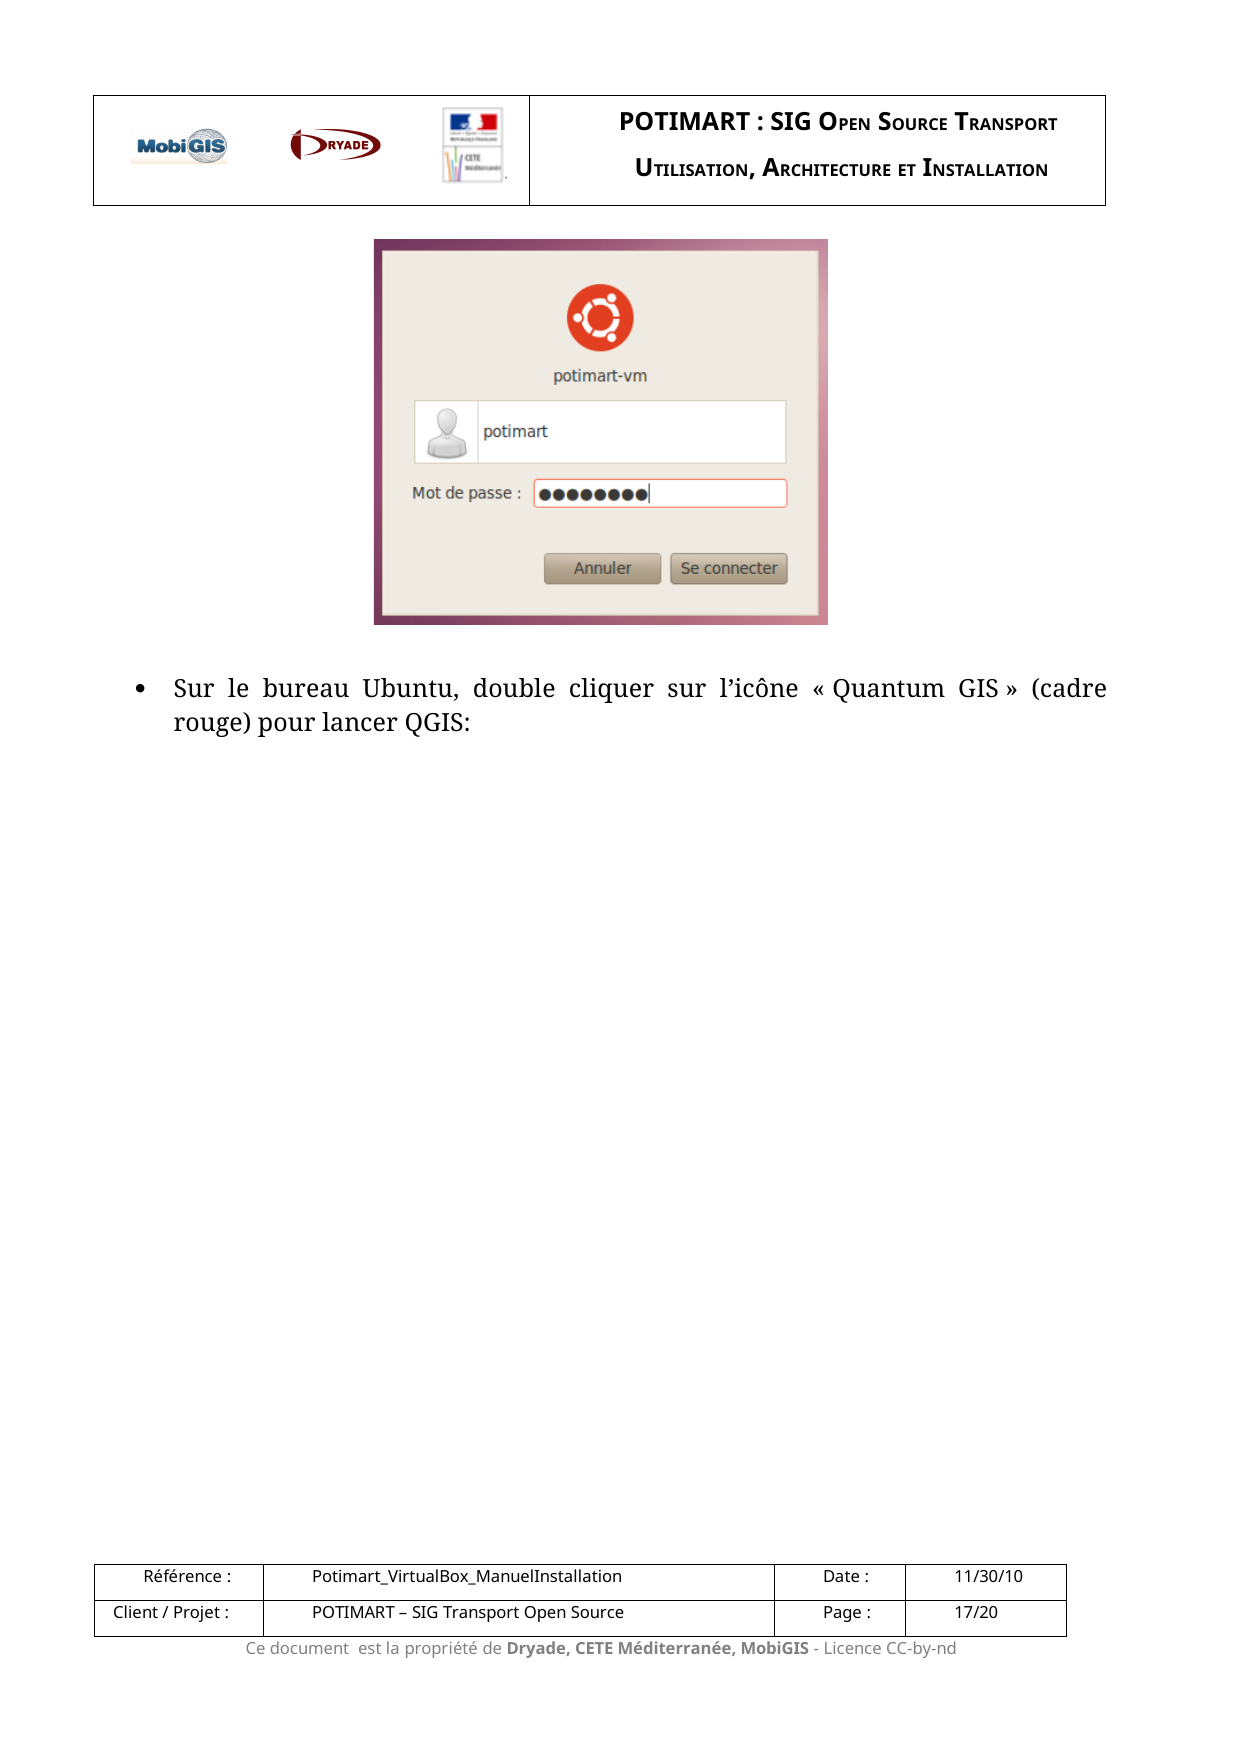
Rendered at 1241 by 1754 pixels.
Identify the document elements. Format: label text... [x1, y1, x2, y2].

picture [441, 106, 507, 185]
picture [373, 239, 828, 625]
picture [130, 127, 228, 164]
list Sur le bureau Ubuntu, double cliquer sur l’icône « Quantum GIS » (cadre rouge) pour lancer QGIS: [136, 671, 1107, 739]
picture [289, 129, 381, 160]
